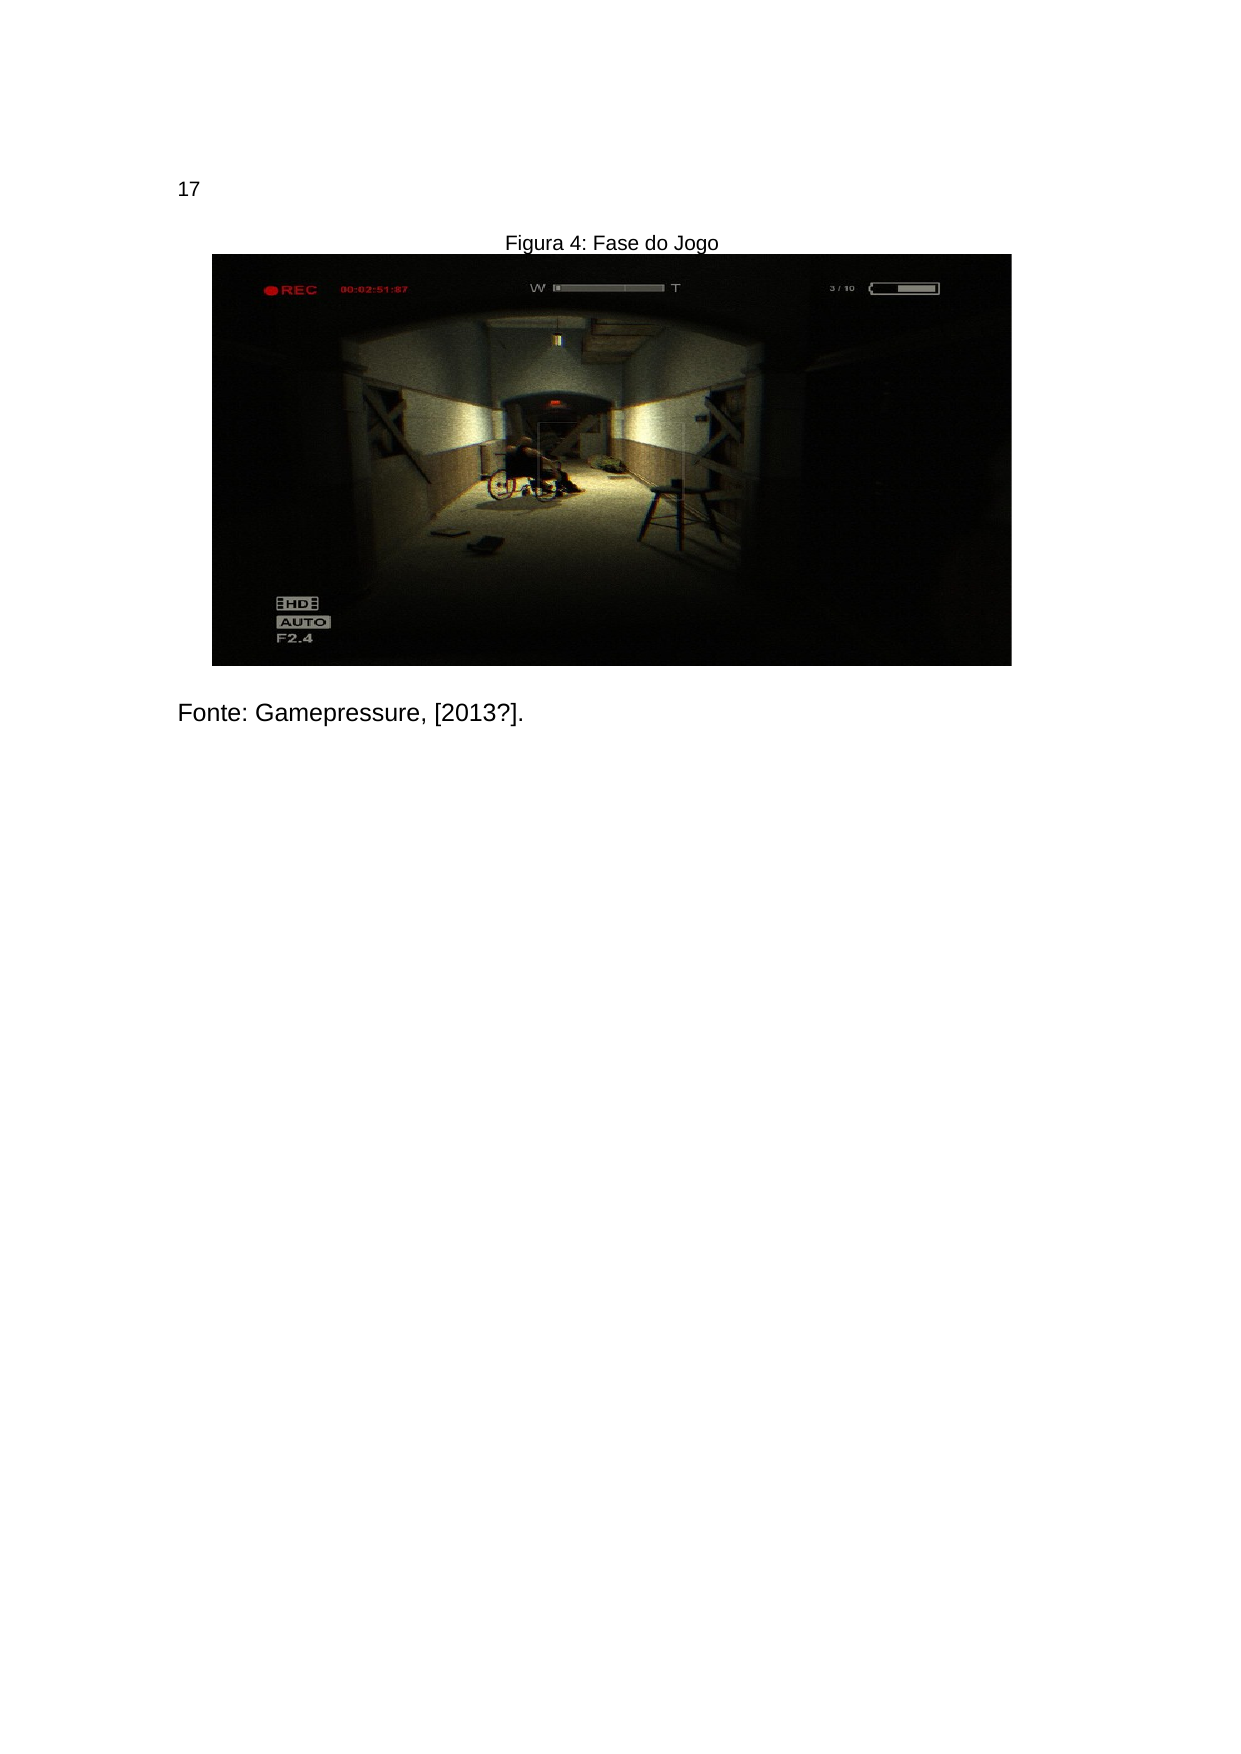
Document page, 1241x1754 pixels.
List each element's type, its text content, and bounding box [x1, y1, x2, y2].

text Fonte: Gamepressure, [2013?]. [177, 698, 1122, 727]
picture [212, 254, 1012, 666]
subtitle Figura 4: Fase do Jogo [177, 231, 1046, 666]
